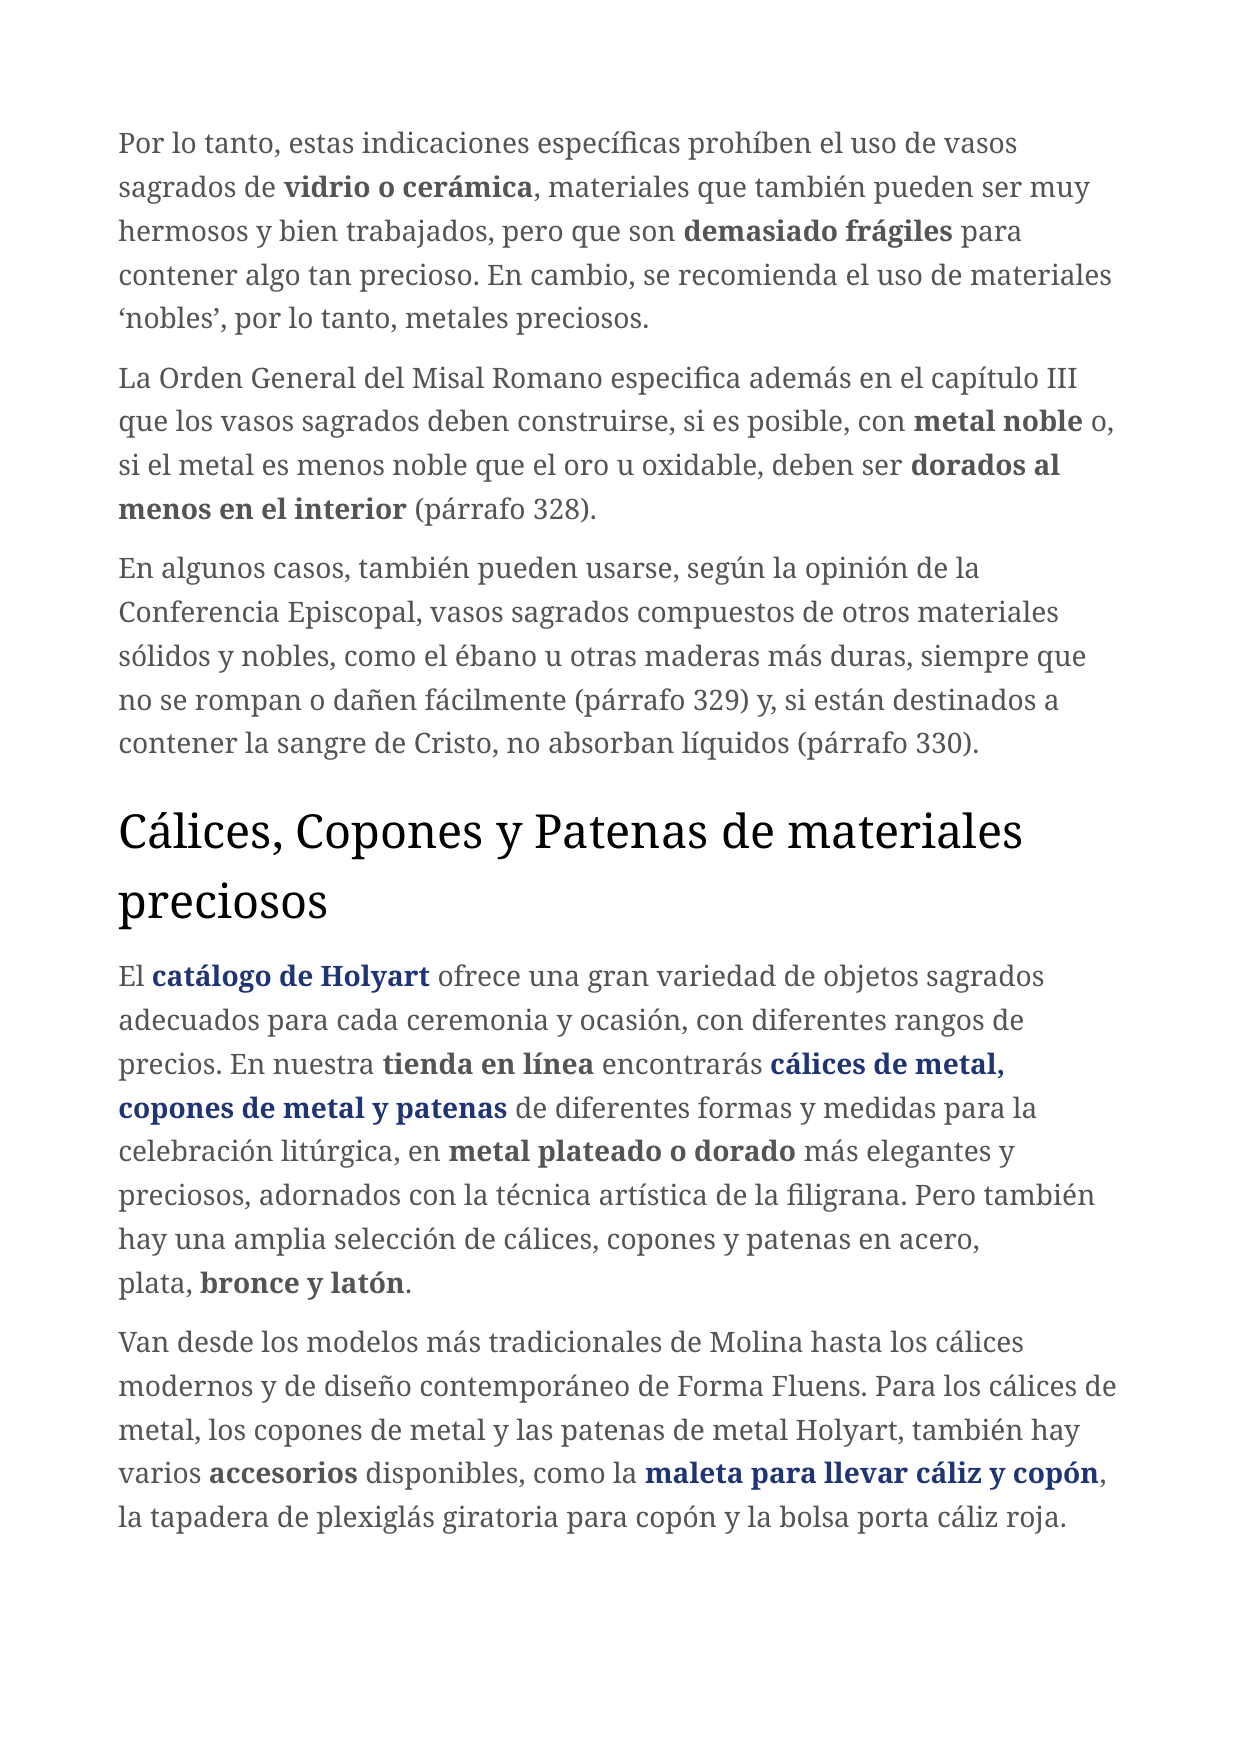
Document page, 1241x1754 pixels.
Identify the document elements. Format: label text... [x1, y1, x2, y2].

subtitle Cálices, Copones y Patenas de materiales preciosos [118, 798, 1122, 932]
text Van desde los modelos más tradicionales de Molina hasta los cálices modernos y de diseño contemporáneo de Forma Fluens. Para los cálices de metal, los copones de metal y las patenas de metal Holyart, también hay varios accesorios disponibles, como la maleta para llevar cáliz y copón, la tapadera de plexiglás giratoria para copón y la bolsa porta cáliz roja. [118, 1317, 1122, 1536]
text La Orden General del Misal Romano especifica además en el capítulo III que los vasos sagrados deben construirse, si es posible, con metal noble o, si el metal es menos noble que el oro u oxidable, deben ser dorados al menos en el interior (párrafo 328). [118, 352, 1122, 527]
text En algunos casos, también pueden usarse, según la opinión de la Conferencia Episcopal, vasos sagrados compuestos de otros materiales sólidos y nobles, como el ébano u otras maderas más duras, siempre que no se rompan o dañen fácilmente (párrafo 329) y, si están destinados a contener la sangre de Cristo, no absorban líquidos (párrafo 330). [118, 543, 1122, 762]
text El catálogo de Holyart ofrece una gran variedad de objetos sagrados adecuados para cada ceremonia y ocasión, con diferentes rangos de precios. En nuestra tienda en línea encontrarás cálices de metal, copones de metal y patenas de diferentes formas y medidas para la celebración litúrgica, en metal plateado o dorado más elegantes y preciosos, adornados con la técnica artística de la filigrana. Pero también hay una amplia selección de cálices, copones y patenas en acero, plata, bronce y latón. [118, 951, 1122, 1301]
text Por lo tanto, estas indicaciones específicas prohíben el uso de vasos sagrados de vidrio o cerámica, materiales que también pueden ser muy hermosos y bien trabajados, pero que son demasiado frágiles para contener algo tan precioso. En cambio, se recomienda el uso de materiales ‘nobles’, por lo tanto, metales preciosos. [118, 118, 1122, 337]
